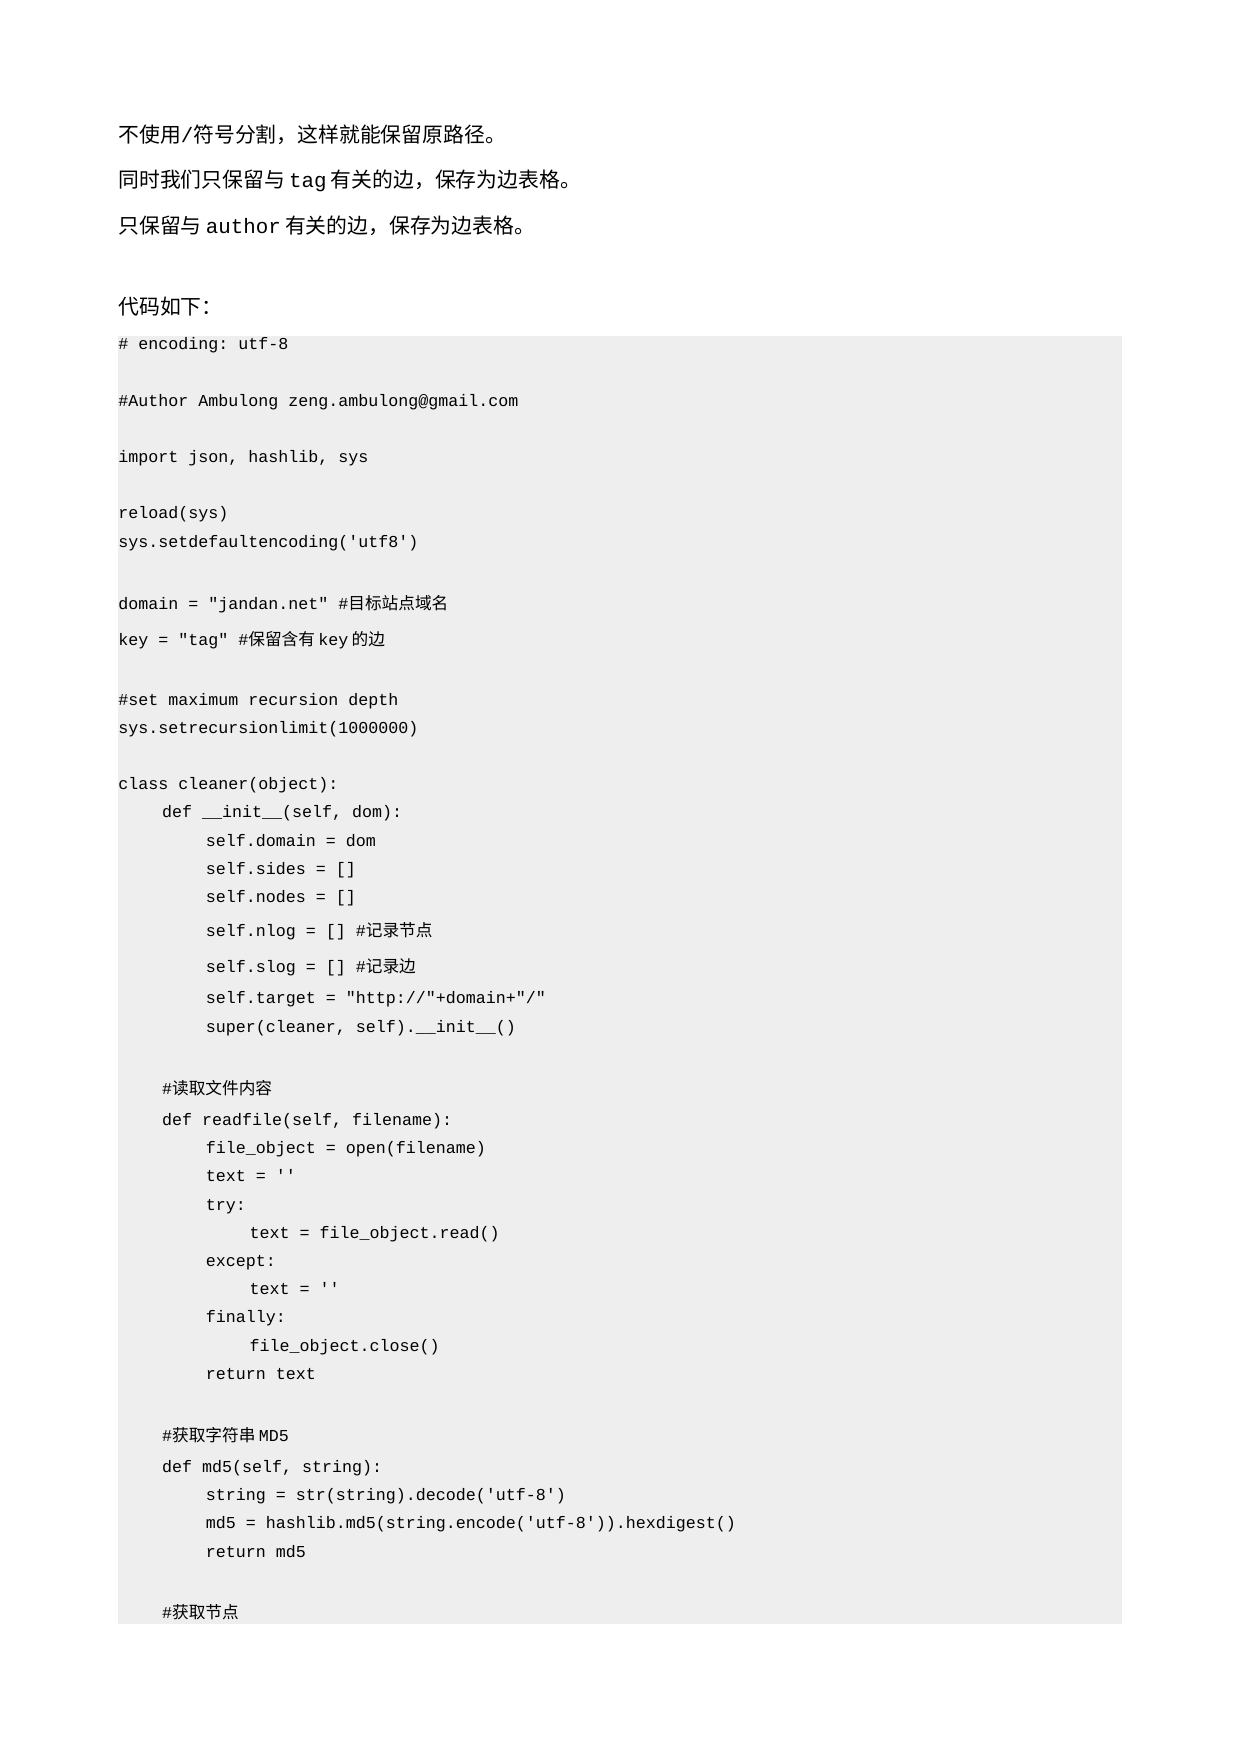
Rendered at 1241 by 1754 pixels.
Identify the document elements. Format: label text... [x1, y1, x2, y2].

text reload(sys) [118, 505, 1122, 524]
text class cleaner(object): [118, 776, 1122, 795]
text def __init__(self, dom): [118, 804, 1122, 823]
text self.slog = [] #记录边 [118, 953, 1122, 978]
text 同时我们只保留与tag有关的边，保存为边表格。 [118, 164, 1122, 194]
text #读取文件内容 [118, 1075, 1122, 1099]
text #Author Ambulong zeng.ambulong@gmail.com [118, 392, 1122, 411]
text 代码如下： [118, 290, 1122, 321]
text sys.setrecursionlimit(1000000) [118, 719, 1122, 738]
text # encoding: utf-8 [118, 336, 1122, 354]
text domain = "jandan.net" #目标站点域名 [118, 590, 1122, 614]
text file_object.close() [118, 1337, 1122, 1356]
text string = str(string).decode('utf-8') [118, 1487, 1122, 1506]
text self.sides = [] [118, 861, 1122, 879]
text self.domain = dom [118, 832, 1122, 851]
text file_object = open(filename) [118, 1139, 1122, 1158]
text return text [118, 1365, 1122, 1384]
text 只保留与author有关的边，保存为边表格。 [118, 209, 1122, 240]
text except: [118, 1252, 1122, 1271]
text #set maximum recursion depth [118, 691, 1122, 710]
text try: [118, 1196, 1122, 1215]
text md5 = hashlib.md5(string.encode('utf-8')).hexdigest() [118, 1515, 1122, 1534]
text #获取节点 [118, 1599, 1122, 1624]
text text = '' [118, 1168, 1122, 1187]
text self.nodes = [] [118, 889, 1122, 908]
text def readfile(self, filename): [118, 1111, 1122, 1130]
text return md5 [118, 1543, 1122, 1562]
text self.target = "http://"+domain+"/" [118, 990, 1122, 1009]
text text = '' [118, 1281, 1122, 1299]
text def md5(self, string): [118, 1458, 1122, 1477]
text import json, hashlib, sys [118, 449, 1122, 467]
text text = file_object.read() [118, 1224, 1122, 1243]
text 因此需要重新处理初始的URL数据，使得tag与author可直接指向文章，我们只需修改获取节点部分代码，不使用/符号分割，这样就能保留原路径。 [118, 118, 1122, 148]
text finally: [118, 1309, 1122, 1328]
text self.nlog = [] #记录节点 [118, 917, 1122, 941]
text sys.setdefaultencoding('utf8') [118, 533, 1122, 552]
text key = "tag" #保留含有key的边 [118, 626, 1122, 651]
text #获取字符串MD5 [118, 1422, 1122, 1446]
text super(cleaner, self).__init__() [118, 1018, 1122, 1037]
